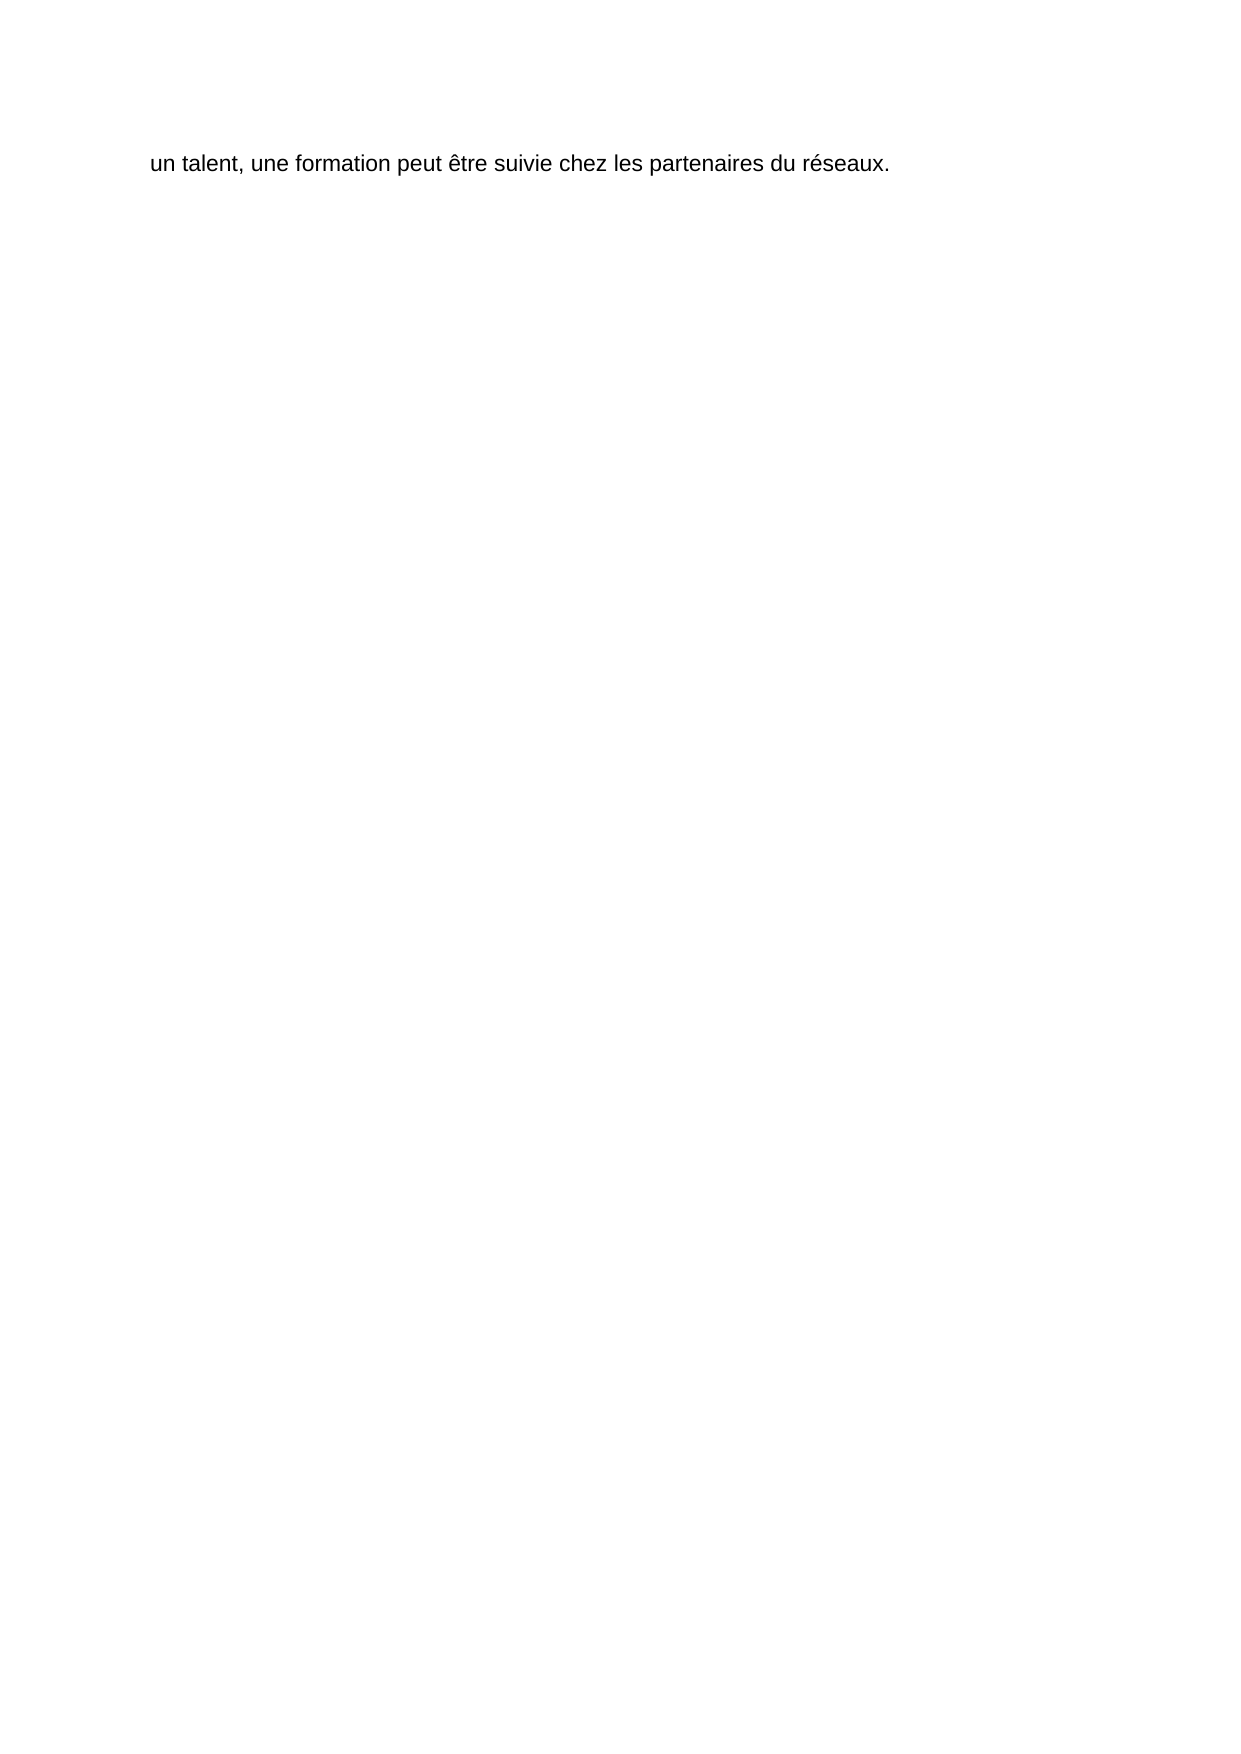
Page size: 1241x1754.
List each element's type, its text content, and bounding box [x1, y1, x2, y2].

text un talent, une formation peut être suivie chez les partenaires du réseaux. [150, 150, 1090, 176]
